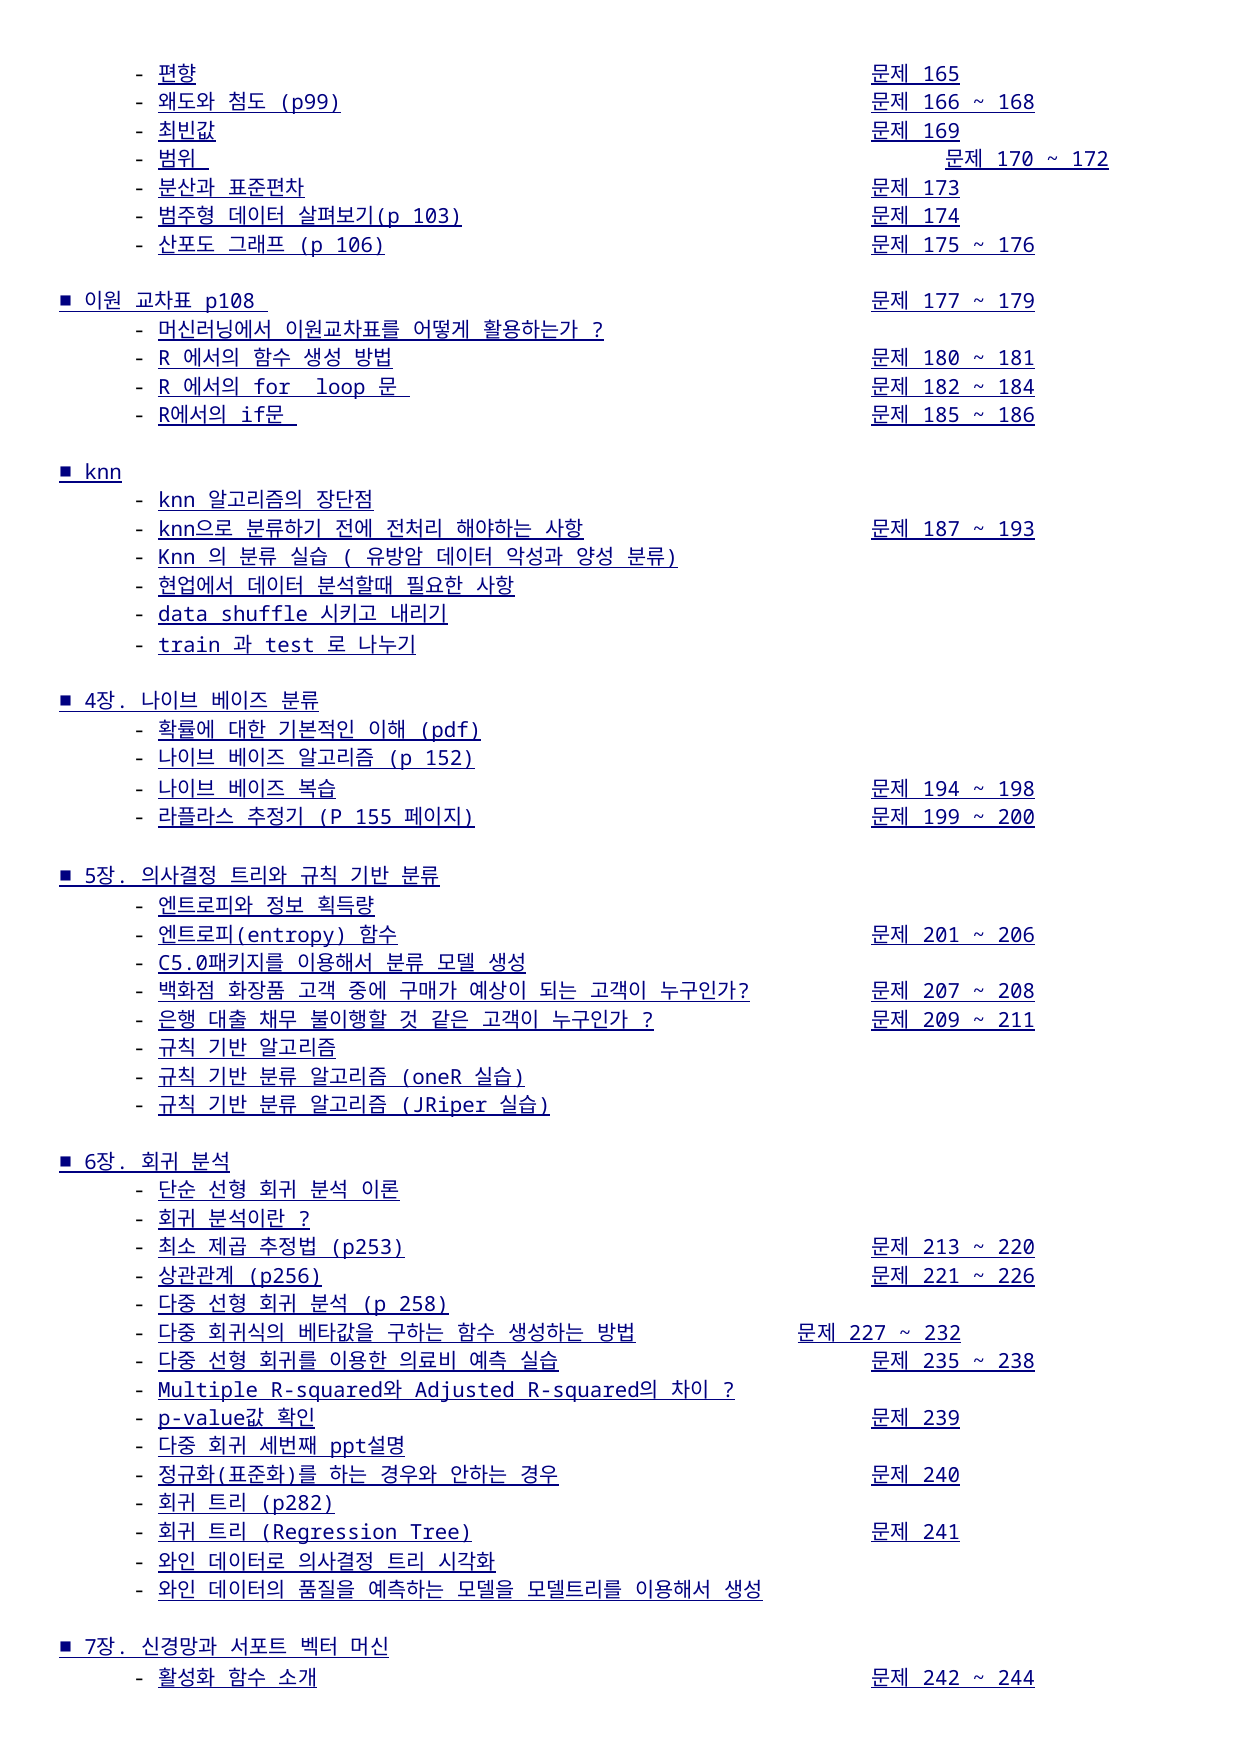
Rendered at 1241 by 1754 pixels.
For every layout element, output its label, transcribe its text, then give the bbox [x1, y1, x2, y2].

text - data shuffle 시키고 내리기 [59, 599, 1181, 628]
text - 회귀 트리 (p282) [59, 1488, 1181, 1517]
text - 회귀 트리 (Regression Tree) 문제 241 [59, 1517, 1181, 1545]
text ■ 7장. 신경망과 서포트 벡터 머신 [59, 1632, 1181, 1661]
text - 편향 문제 165 [59, 59, 1181, 87]
text - R 에서의 for loop 문 문제 182 ~ 184 [59, 372, 1181, 400]
text - 엔트로피(entropy) 함수 문제 201 ~ 206 [59, 920, 1181, 948]
text ■ 4장. 나이브 베이즈 분류 [59, 687, 1181, 715]
text - 규칙 기반 분류 알고리즘 (oneR 실습) [59, 1062, 1181, 1090]
text - 최소 제곱 추정법 (p253) 문제 213 ~ 220 [59, 1232, 1181, 1261]
text - 활성화 함수 소개 문제 242 ~ 244 [59, 1661, 1181, 1691]
text - knn 알고리즘의 장단점 [59, 486, 1181, 514]
text - 회귀 분석이란 ? [59, 1204, 1181, 1232]
text - 규칙 기반 분류 알고리즘 (JRiper 실습) [59, 1090, 1181, 1119]
text - 다중 선형 회귀 분석 (p 258) [59, 1289, 1181, 1318]
text - 분산과 표준편차 문제 173 [59, 173, 1181, 201]
text - 다중 회귀식의 베타값을 구하는 함수 생성하는 방법 문제 227 ~ 232 [59, 1318, 1181, 1346]
text - p-value값 확인 문제 239 [59, 1403, 1181, 1432]
text - 엔트로피와 정보 획득량 [59, 889, 1181, 920]
text - 나이브 베이즈 복습 문제 194 ~ 198 [59, 772, 1181, 802]
text - knn으로 분류하기 전에 전처리 해야하는 사항 문제 187 ~ 193 [59, 514, 1181, 542]
text - 머신러닝에서 이원교차표를 어떻게 활용하는가 ? [59, 315, 1181, 343]
text - train 과 test 로 나누기 [59, 628, 1181, 658]
text - C5.0패키지를 이용해서 분류 모델 생성 [59, 948, 1181, 977]
text - 와인 데이터의 품질을 예측하는 모델을 모델트리를 이용해서 생성 [59, 1576, 1181, 1604]
text - 최빈값 문제 169 [59, 116, 1181, 144]
text ■ 6장. 회귀 분석 [59, 1147, 1181, 1176]
text - 백화점 화장품 고객 중에 구매가 예상이 되는 고객이 누구인가? 문제 207 ~ 208 [59, 977, 1181, 1005]
text - 범위 문제 170 ~ 172 [59, 144, 1181, 173]
text - R 에서의 함수 생성 방법 문제 180 ~ 181 [59, 343, 1181, 372]
text - 산포도 그래프 (p 106) 문제 175 ~ 176 [59, 230, 1181, 258]
text - 현업에서 데이터 분석할때 필요한 사항 [59, 571, 1181, 599]
text - 상관관계 (p256) 문제 221 ~ 226 [59, 1261, 1181, 1289]
text ■ 5장. 의사결정 트리와 규칙 기반 분류 [59, 859, 1181, 889]
text - 정규화(표준화)를 하는 경우와 안하는 경우 문제 240 [59, 1460, 1181, 1488]
text - 은행 대출 채무 불이행할 것 같은 고객이 누구인가 ? 문제 209 ~ 211 [59, 1005, 1181, 1033]
text - 다중 선형 회귀를 이용한 의료비 예측 실습 문제 235 ~ 238 [59, 1346, 1181, 1375]
text - R에서의 if문 문제 185 ~ 186 [59, 400, 1181, 429]
text - 확률에 대한 기본적인 이해 (pdf) [59, 715, 1181, 743]
text - 다중 회귀 세번째 ppt설명 [59, 1432, 1181, 1460]
text - 규칙 기반 알고리즘 [59, 1033, 1181, 1062]
text - 단순 선형 회귀 분석 이론 [59, 1176, 1181, 1204]
text - Multiple R-squared와 Adjusted R-squared의 차이 ? [59, 1375, 1181, 1403]
text - 나이브 베이즈 알고리즘 (p 152) [59, 743, 1181, 772]
text ■ 이원 교차표 p108 문제 177 ~ 179 [59, 287, 1181, 315]
text ■ knn [59, 457, 1181, 486]
text - 라플라스 추정기 (P 155 페이지) 문제 199 ~ 200 [59, 802, 1181, 831]
text - 와인 데이터로 의사결정 트리 시각화 [59, 1545, 1181, 1576]
text - Knn 의 분류 실습 ( 유방암 데이터 악성과 양성 분류) [59, 542, 1181, 571]
text - 범주형 데이터 살펴보기(p 103) 문제 174 [59, 201, 1181, 230]
text - 왜도와 첨도 (p99) 문제 166 ~ 168 [59, 87, 1181, 116]
